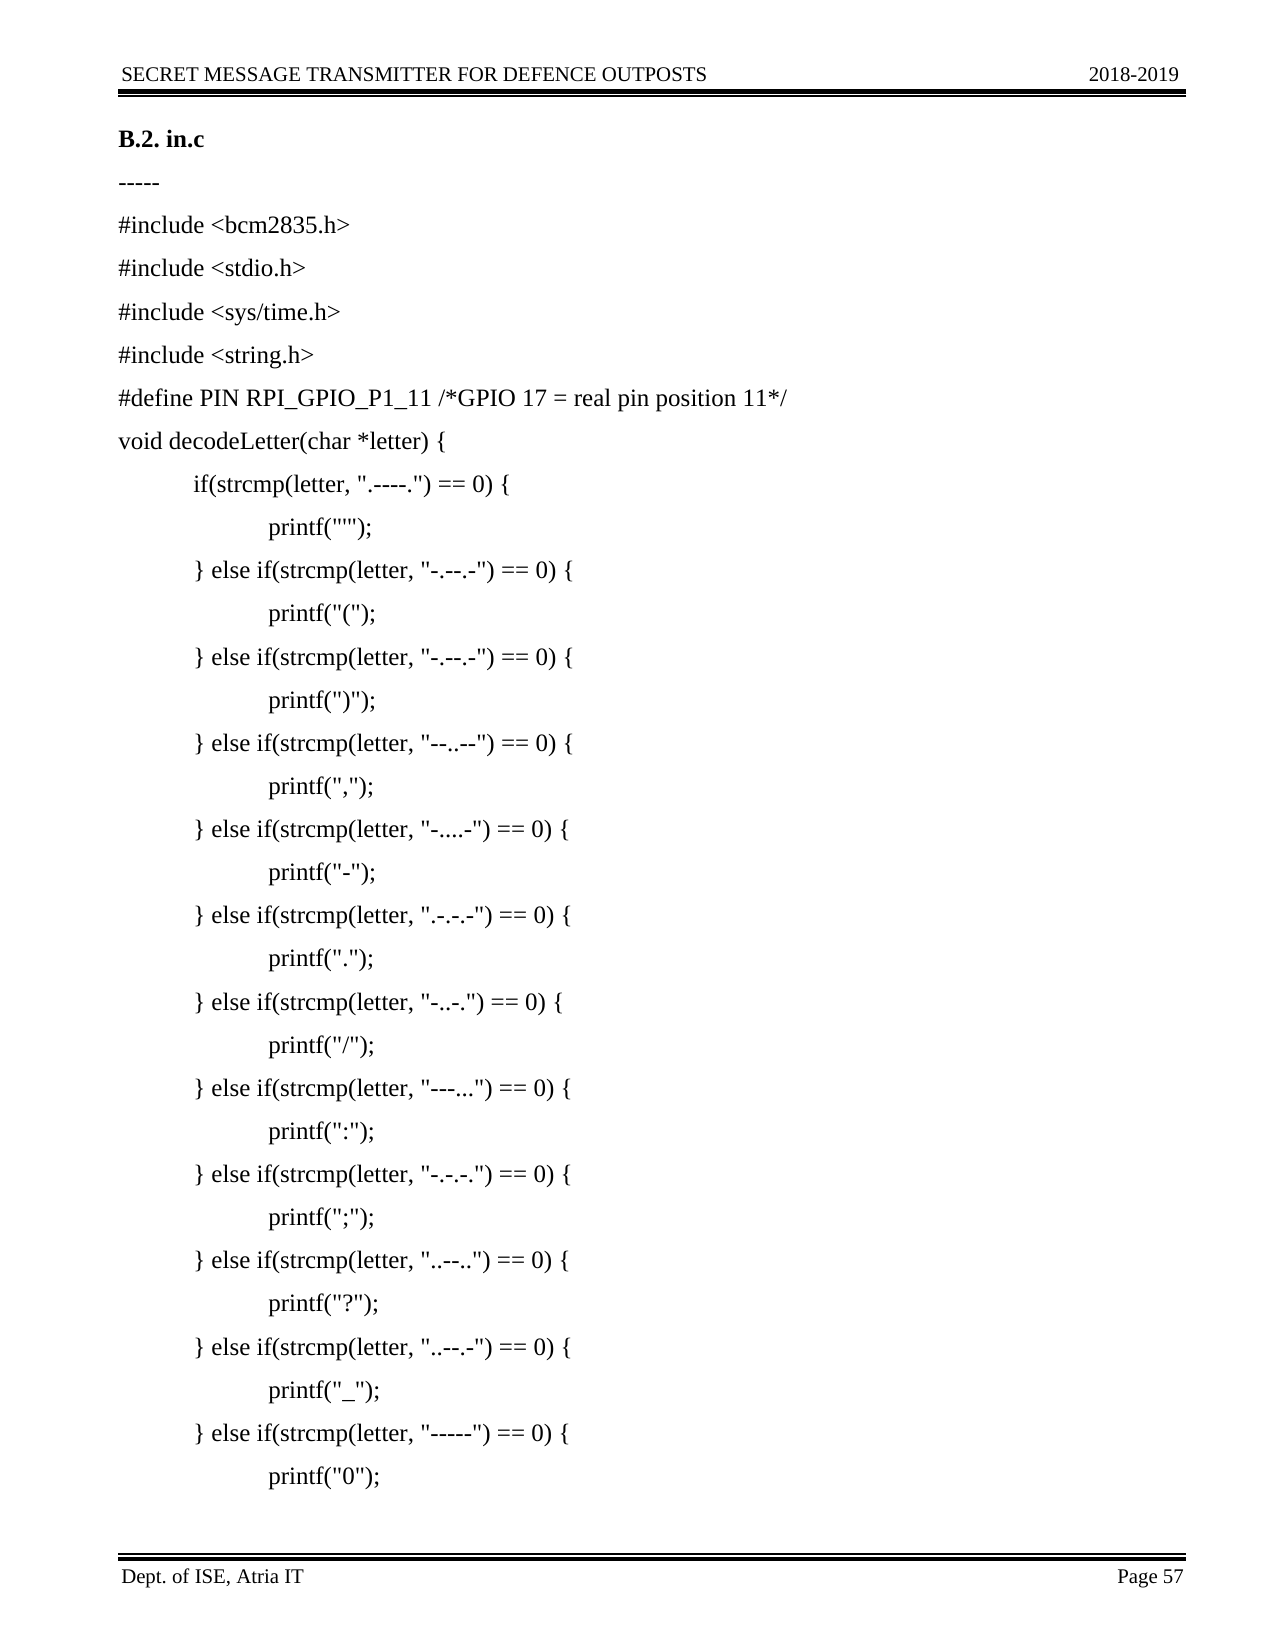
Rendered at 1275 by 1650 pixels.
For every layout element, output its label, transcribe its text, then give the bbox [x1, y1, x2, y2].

text printf("'"); [118, 512, 1186, 541]
text printf("_"); [118, 1375, 1186, 1403]
text printf("0"); [118, 1461, 1186, 1490]
text printf("("); [118, 598, 1186, 627]
text printf("."); [118, 943, 1186, 972]
text } else if(strcmp(letter, "-..-.") == 0) { [118, 987, 1186, 1015]
text } else if(strcmp(letter, "---...") == 0) { [118, 1073, 1186, 1102]
text void decodeLetter(char *letter) { [118, 426, 1186, 455]
text } else if(strcmp(letter, ".-.-.-") == 0) { [118, 900, 1186, 929]
text #include <sys/time.h> [118, 297, 1186, 325]
text if(strcmp(letter, ".----.") == 0) { [118, 469, 1186, 498]
text B.2. in.c [118, 124, 1186, 153]
text ----- [118, 167, 1186, 196]
text printf("/"); [118, 1030, 1186, 1058]
text #include <stdio.h> [118, 253, 1186, 282]
text } else if(strcmp(letter, "-.--.-") == 0) { [118, 642, 1186, 670]
text } else if(strcmp(letter, "..--.-") == 0) { [118, 1332, 1186, 1360]
text printf(";"); [118, 1202, 1186, 1231]
text printf("?"); [118, 1288, 1186, 1317]
text printf(")"); [118, 685, 1186, 713]
text #include <string.h> [118, 340, 1186, 368]
text #include <bcm2835.h> [118, 210, 1186, 239]
text } else if(strcmp(letter, "-.--.-") == 0) { [118, 555, 1186, 584]
text printf(":"); [118, 1116, 1186, 1145]
text } else if(strcmp(letter, "-----") == 0) { [118, 1418, 1186, 1447]
text } else if(strcmp(letter, "-....-") == 0) { [118, 814, 1186, 843]
text } else if(strcmp(letter, "..--..") == 0) { [118, 1245, 1186, 1274]
text } else if(strcmp(letter, "-.-.-.") == 0) { [118, 1159, 1186, 1188]
text } else if(strcmp(letter, "--..--") == 0) { [118, 728, 1186, 757]
text printf("-"); [118, 857, 1186, 886]
text printf(","); [118, 771, 1186, 800]
text #define PIN RPI_GPIO_P1_11 /*GPIO 17 = real pin position 11*/ [118, 383, 1186, 412]
